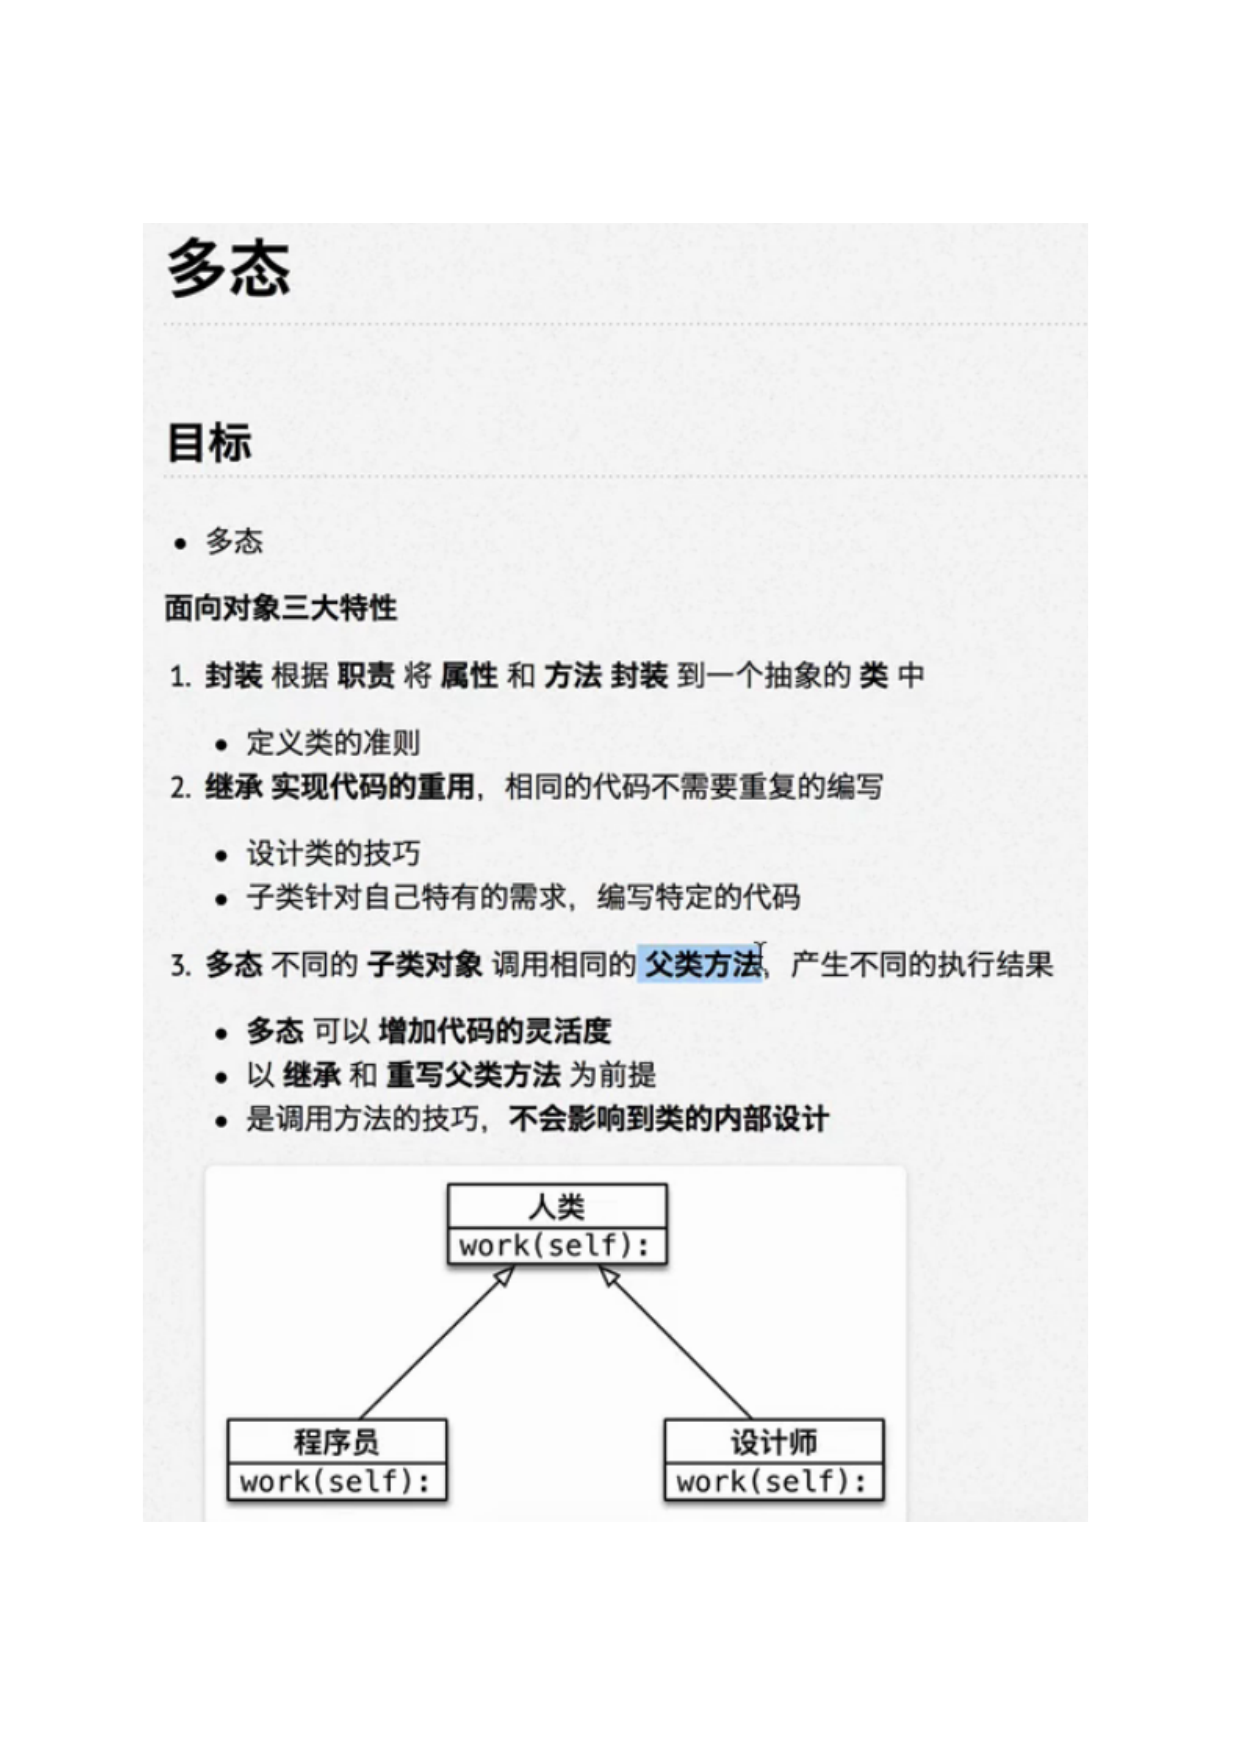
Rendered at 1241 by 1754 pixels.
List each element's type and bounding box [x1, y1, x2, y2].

picture [142, 223, 1089, 1522]
